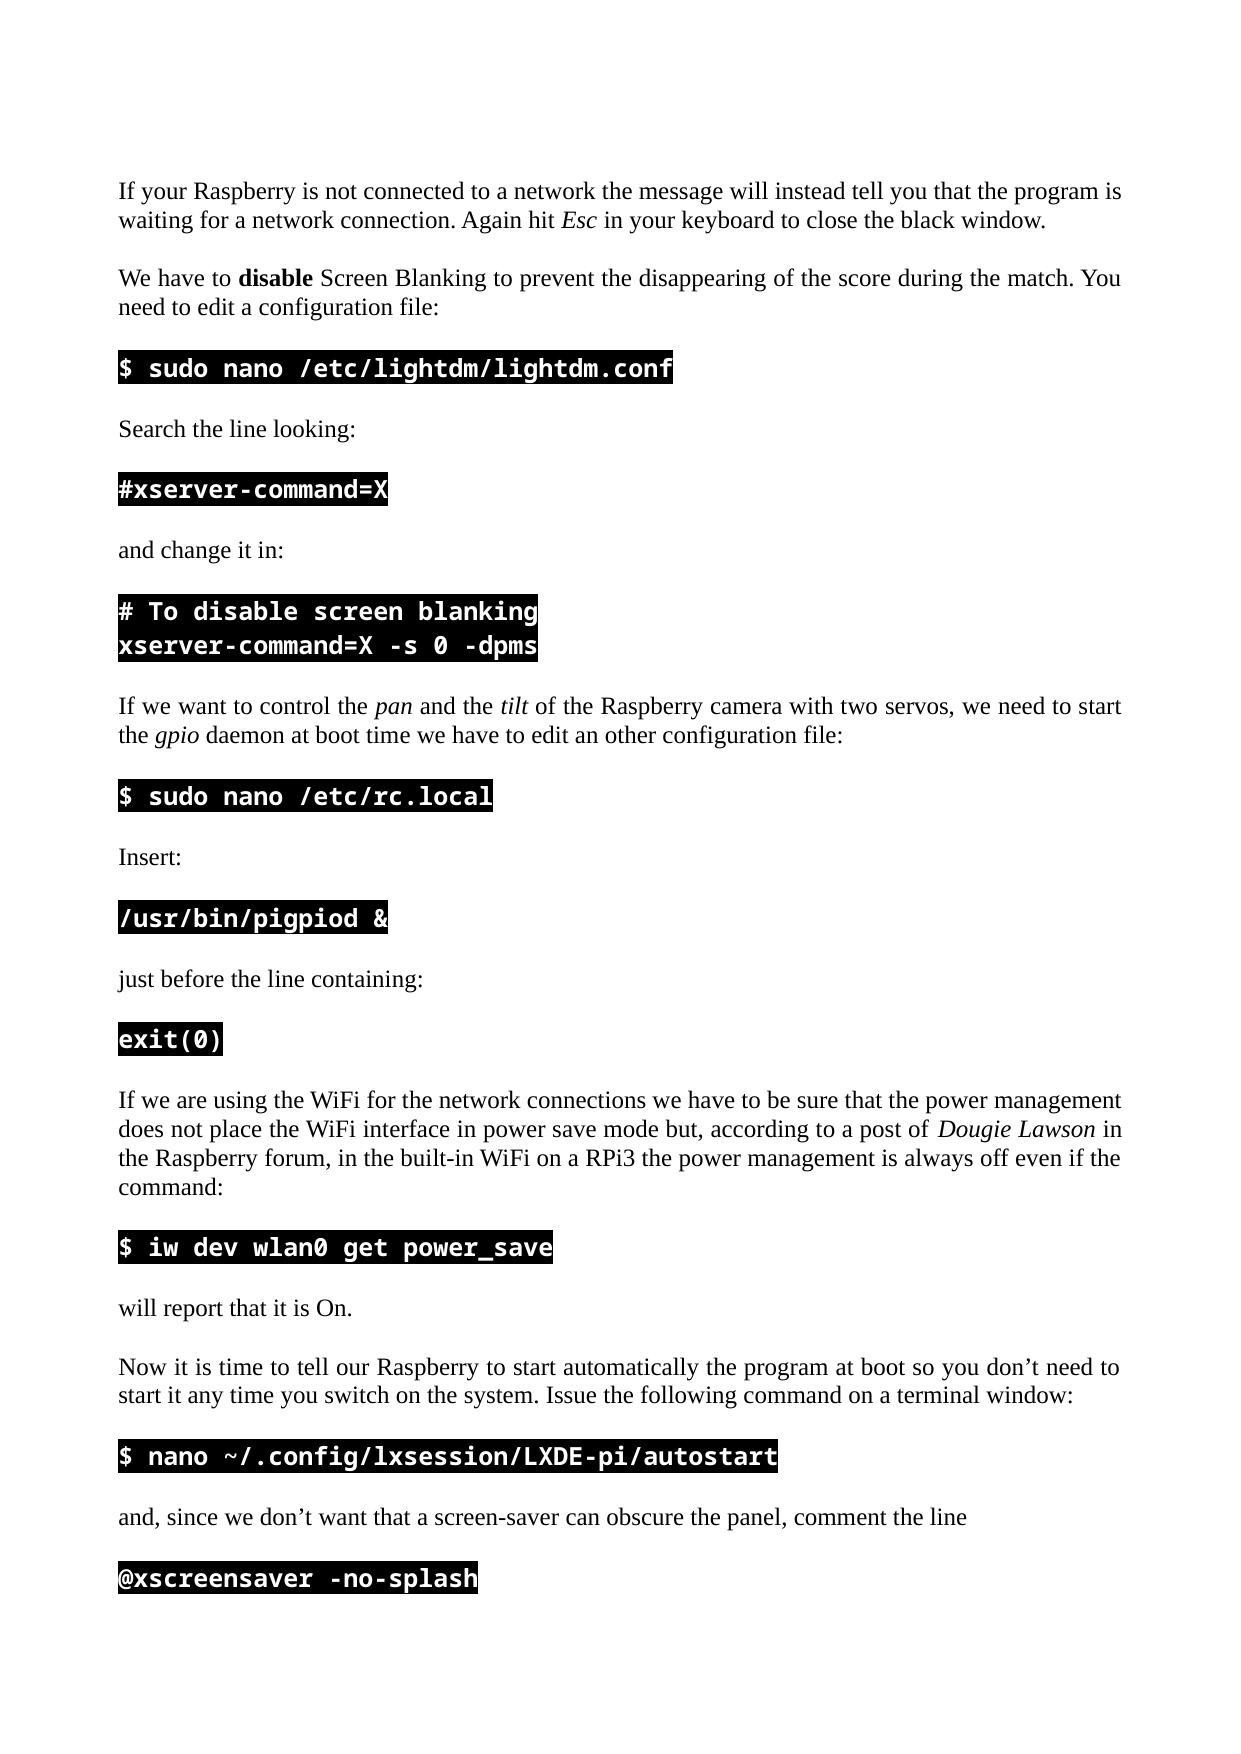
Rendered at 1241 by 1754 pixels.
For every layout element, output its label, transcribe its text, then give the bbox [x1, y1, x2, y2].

text @xscreensaver -no-splash [118, 1561, 1122, 1594]
text and change it in: [118, 536, 1122, 564]
text Search the line looking: [118, 414, 1122, 443]
text If your Raspberry is not connected to a network the message will instead tell you that the program is waiting for a network connection. Again hit Esc in your keyboard to close the black window. [118, 176, 1122, 234]
text and, since we don’t want that a screen-saver can obscure the panel, comment the line [118, 1502, 1122, 1531]
text just before the line containing: [118, 964, 1122, 992]
text We have to disable Screen Blanking to prevent the disappearing of the score during the match. You need to edit a configuration file: [118, 263, 1122, 321]
text #xserver-command=X [118, 472, 1122, 506]
text $ sudo nano /etc/lightdm/lightdm.conf [118, 350, 1122, 384]
text # To disable screen blanking [118, 594, 1122, 628]
text $ sudo nano /etc/rc.local [118, 778, 1122, 812]
text Now it is time to tell our Raspberry to start automatically the program at boot so you don’t need to start it any time you switch on the system. Issue the following command on a terminal window: [118, 1352, 1122, 1409]
text Insert: [118, 842, 1122, 871]
text xserver-command=X -s 0 -dpms [118, 628, 1122, 662]
text will report that it is On. [118, 1293, 1122, 1322]
text $ nano ~/.config/lxsession/LXDE-pi/autostart [118, 1439, 1122, 1473]
text exit(0) [118, 1022, 1122, 1056]
text /usr/bin/pigpiod & [118, 900, 1122, 934]
text If we are using the WiFi for the network connections we have to be sure that the power management does not place the WiFi interface in power save mode but, according to a post of Dougie Lawson in the Raspberry forum, in the built-in WiFi on a RPi3 the power management is always off even if the command: [118, 1086, 1122, 1201]
text If we want to control the pan and the tilt of the Raspberry camera with two servos, we need to start the gpio daemon at boot time we have to edit an other configuration file: [118, 691, 1122, 749]
text $ iw dev wlan0 get power_save [118, 1230, 1122, 1264]
